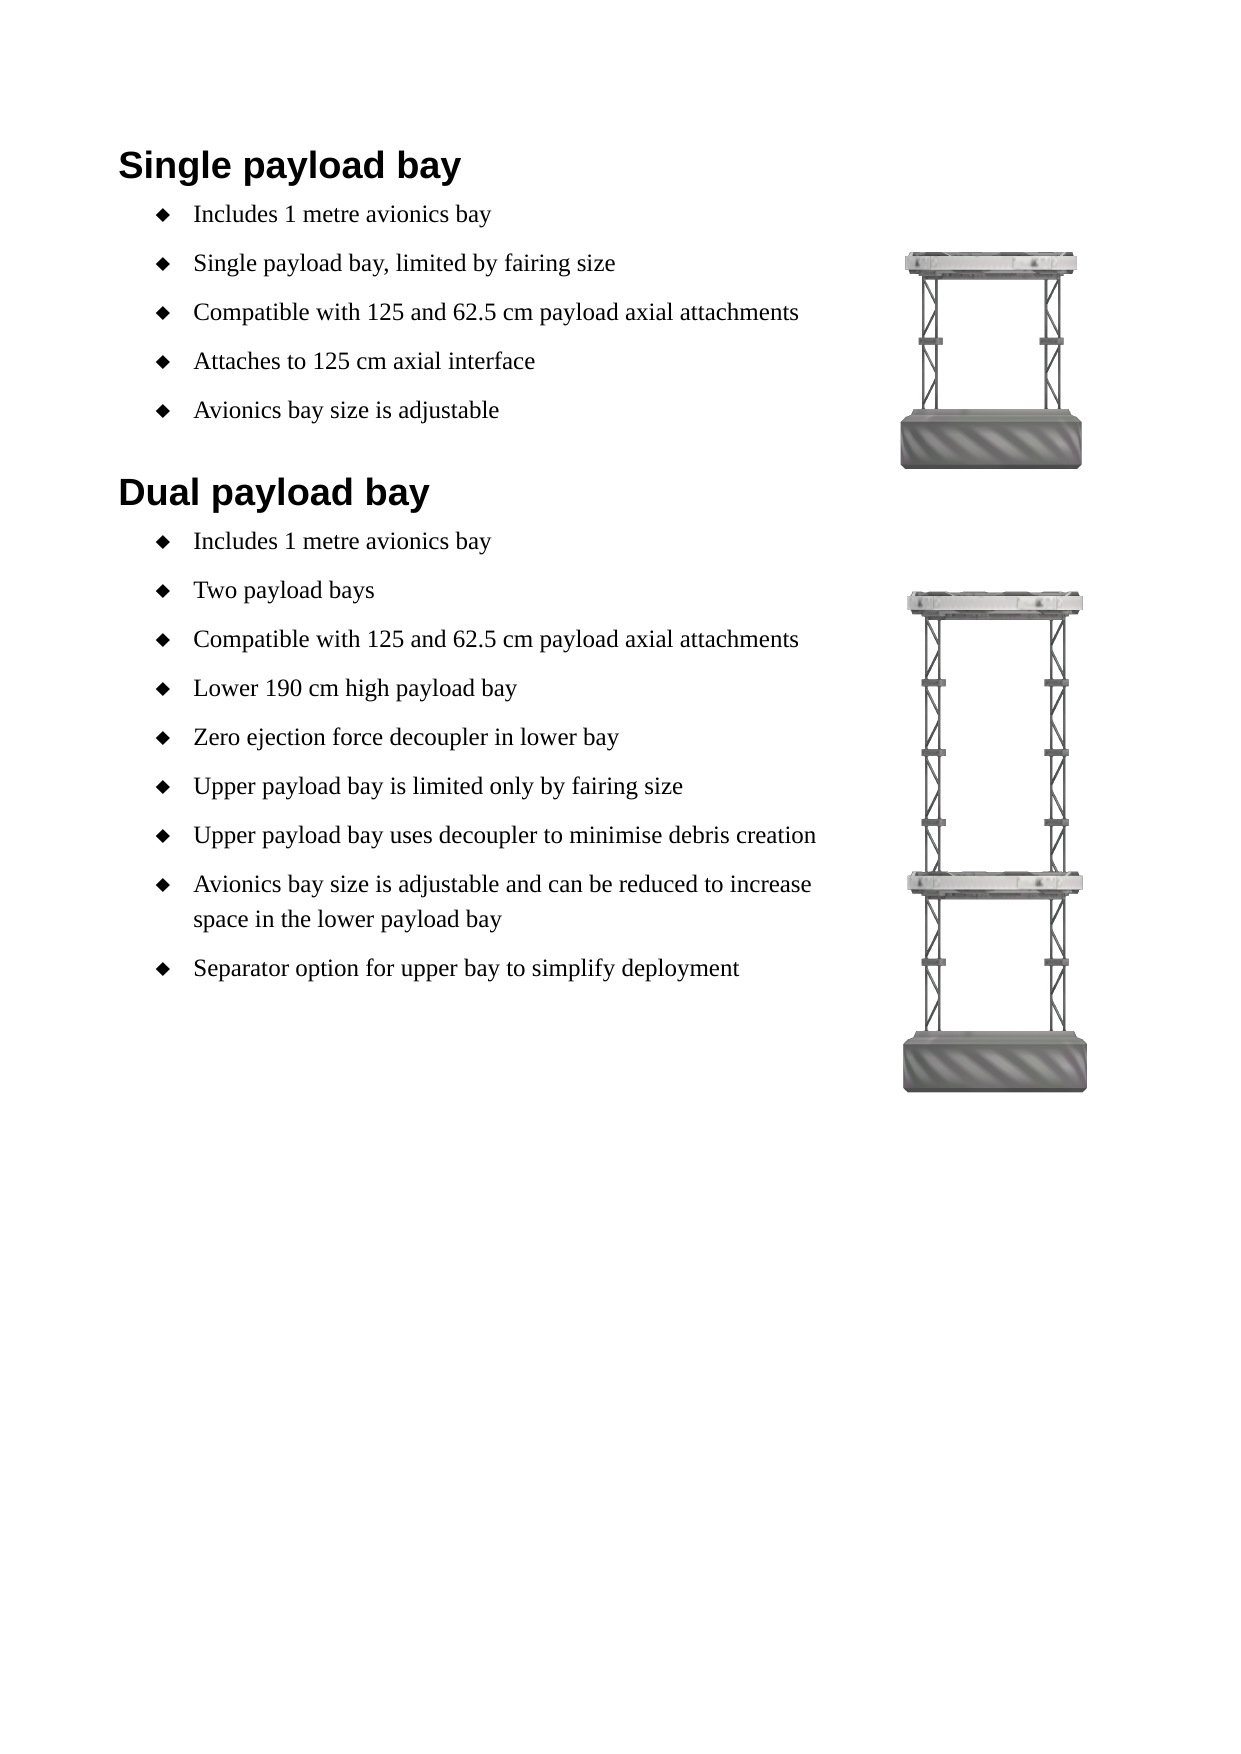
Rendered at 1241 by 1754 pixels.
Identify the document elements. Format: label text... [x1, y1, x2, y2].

list Includes 1 metre avionics bay [156, 199, 1122, 228]
list Separator option for upper bay to simplify deployment [156, 953, 1122, 981]
list Compatible with 125 and 62.5 cm payload axial attachments [156, 297, 1122, 326]
list Single payload bay, limited by fairing size [156, 248, 1122, 277]
subtitle Dual payload bay [118, 469, 1122, 513]
list Avionics bay size is adjustable and can be reduced to increase space in the lower payload bay [156, 869, 1122, 932]
list Upper payload bay uses decoupler to minimise debris creation [156, 820, 1122, 849]
list Upper payload bay is limited only by fairing size [156, 771, 1122, 800]
subtitle Single payload bay [118, 143, 1122, 187]
list Attaches to 125 cm axial interface [156, 346, 1122, 375]
list Zero ejection force decoupler in lower bay [156, 722, 1122, 751]
picture [911, 503, 1048, 518]
list Lower 190 cm high payload bay [156, 673, 1122, 702]
list Two payload bays [156, 575, 1122, 603]
list Includes 1 metre avionics bay [156, 526, 1122, 554]
list Avionics bay size is adjustable [156, 396, 1122, 424]
list Compatible with 125 and 62.5 cm payload axial attachments [156, 624, 1122, 653]
